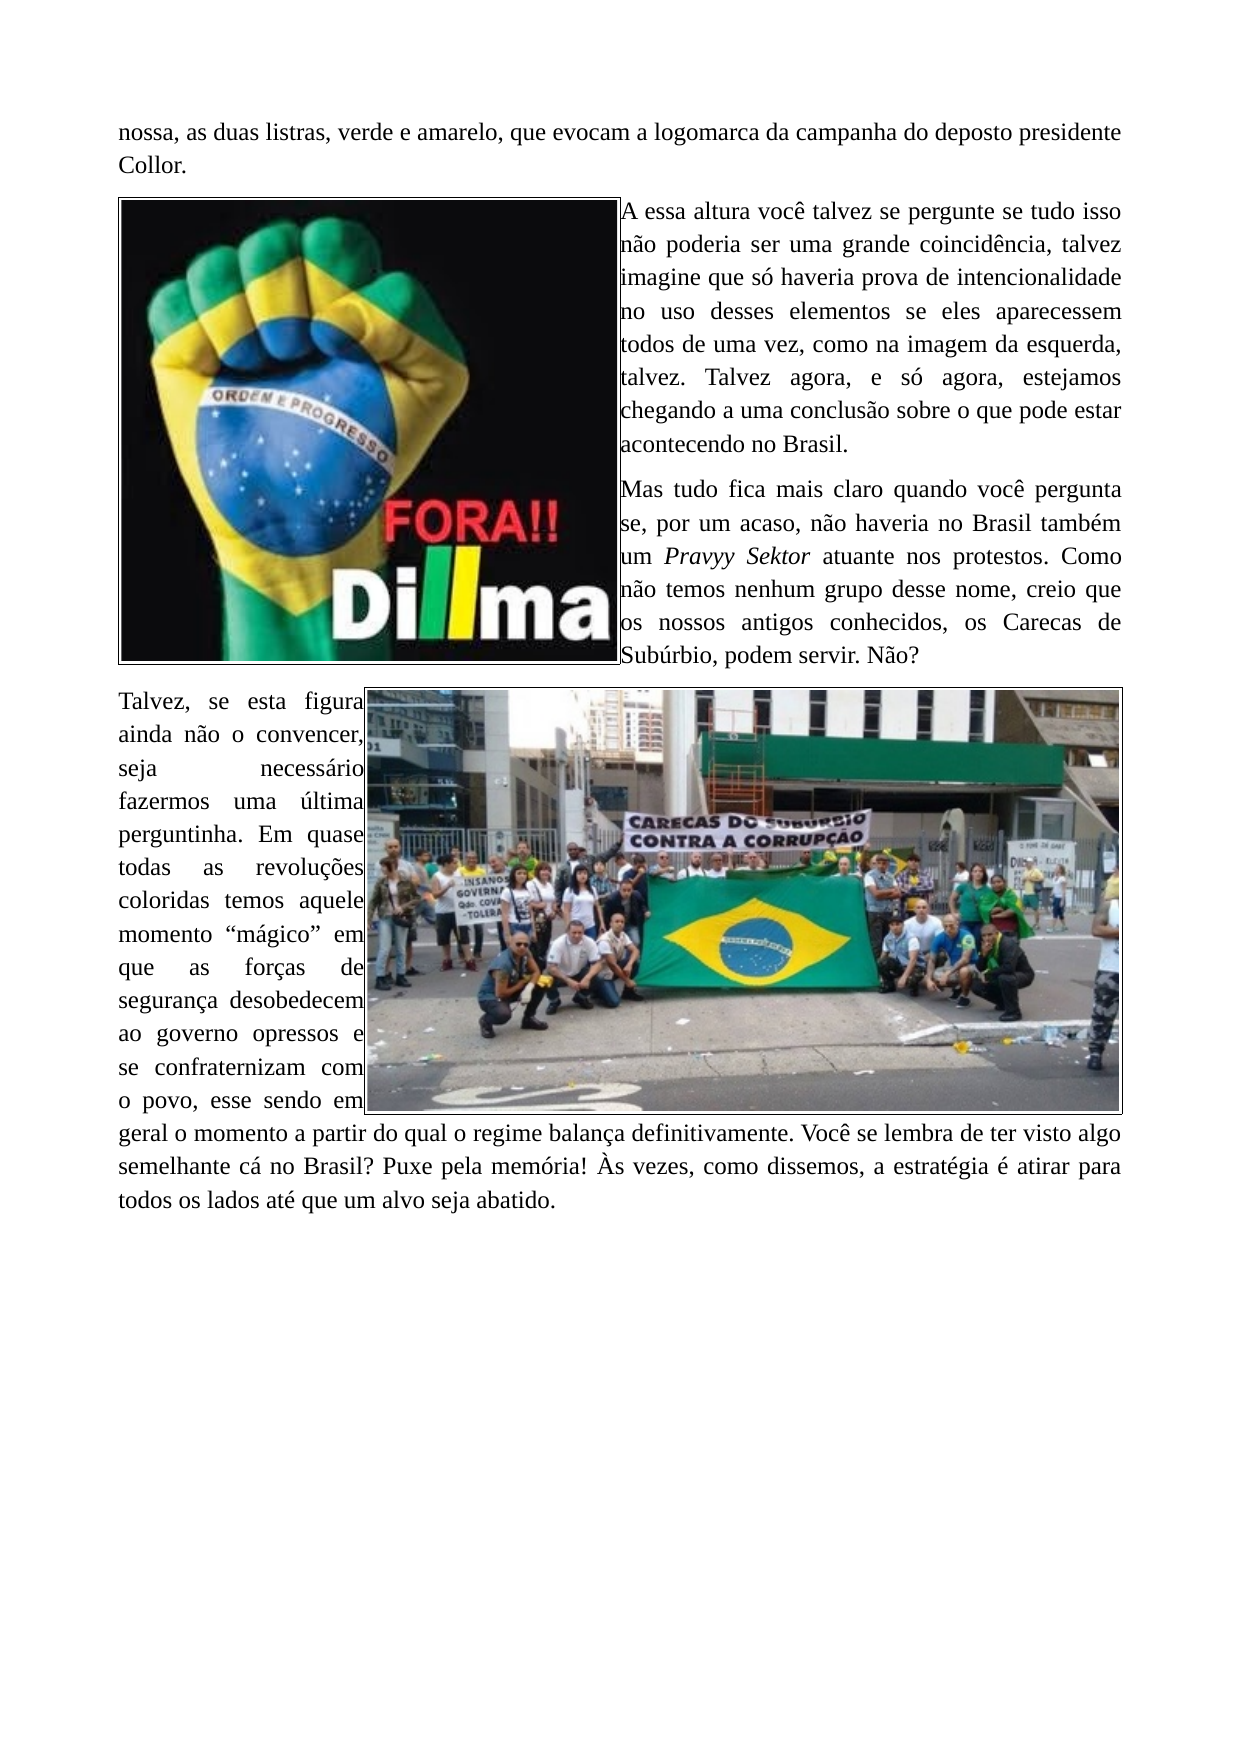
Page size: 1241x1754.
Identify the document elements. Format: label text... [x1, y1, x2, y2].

text Mas tudo fica mais claro quando você pergunta se, por um acaso, não haveria no Brasil também um Pravyy Sektor atuante nos protestos. Como não temos nenhum grupo desse nome, creio que os nossos antigos conhecidos, os Carecas de Subúrbio, podem servir. Não? [118, 475, 1122, 669]
text A essa altura você talvez se pergunte se tudo isso não poderia ser uma grande coincidência, talvez imagine que só haveria prova de intencionalidade no uso desses elementos se eles aparecessem todos de uma vez, como na imagem da esquerda, talvez. Talvez agora, e só agora, estejamos chegando a uma conclusão sobre o que pode estar acontecendo no Brasil. [621, 197, 1122, 457]
text [119, 198, 620, 664]
text Talvez, se esta figura ainda não o convencer, seja necessário fazermos uma última perguntinha. Em quase todas as revoluções coloridas temos aquele momento “mágico” em que as forças de segurança desobedecem ao governo opressos e se confraternizam com o povo, esse sendo em geral o momento a partir do qual o regime balança definitivamente. Você se lembra de ter visto algo semelhante cá no Brasil? Puxe pela memória! Às vezes, como dissemos, a estratégia é atirar para todos os lados até que um alvo seja abatido. [118, 687, 1122, 1213]
picture [367, 690, 1119, 1111]
picture [121, 200, 618, 661]
text nossa, as duas listras, verde e amarelo, que evocam a logomarca da campanha do deposto presidente Collor. [118, 118, 1122, 179]
